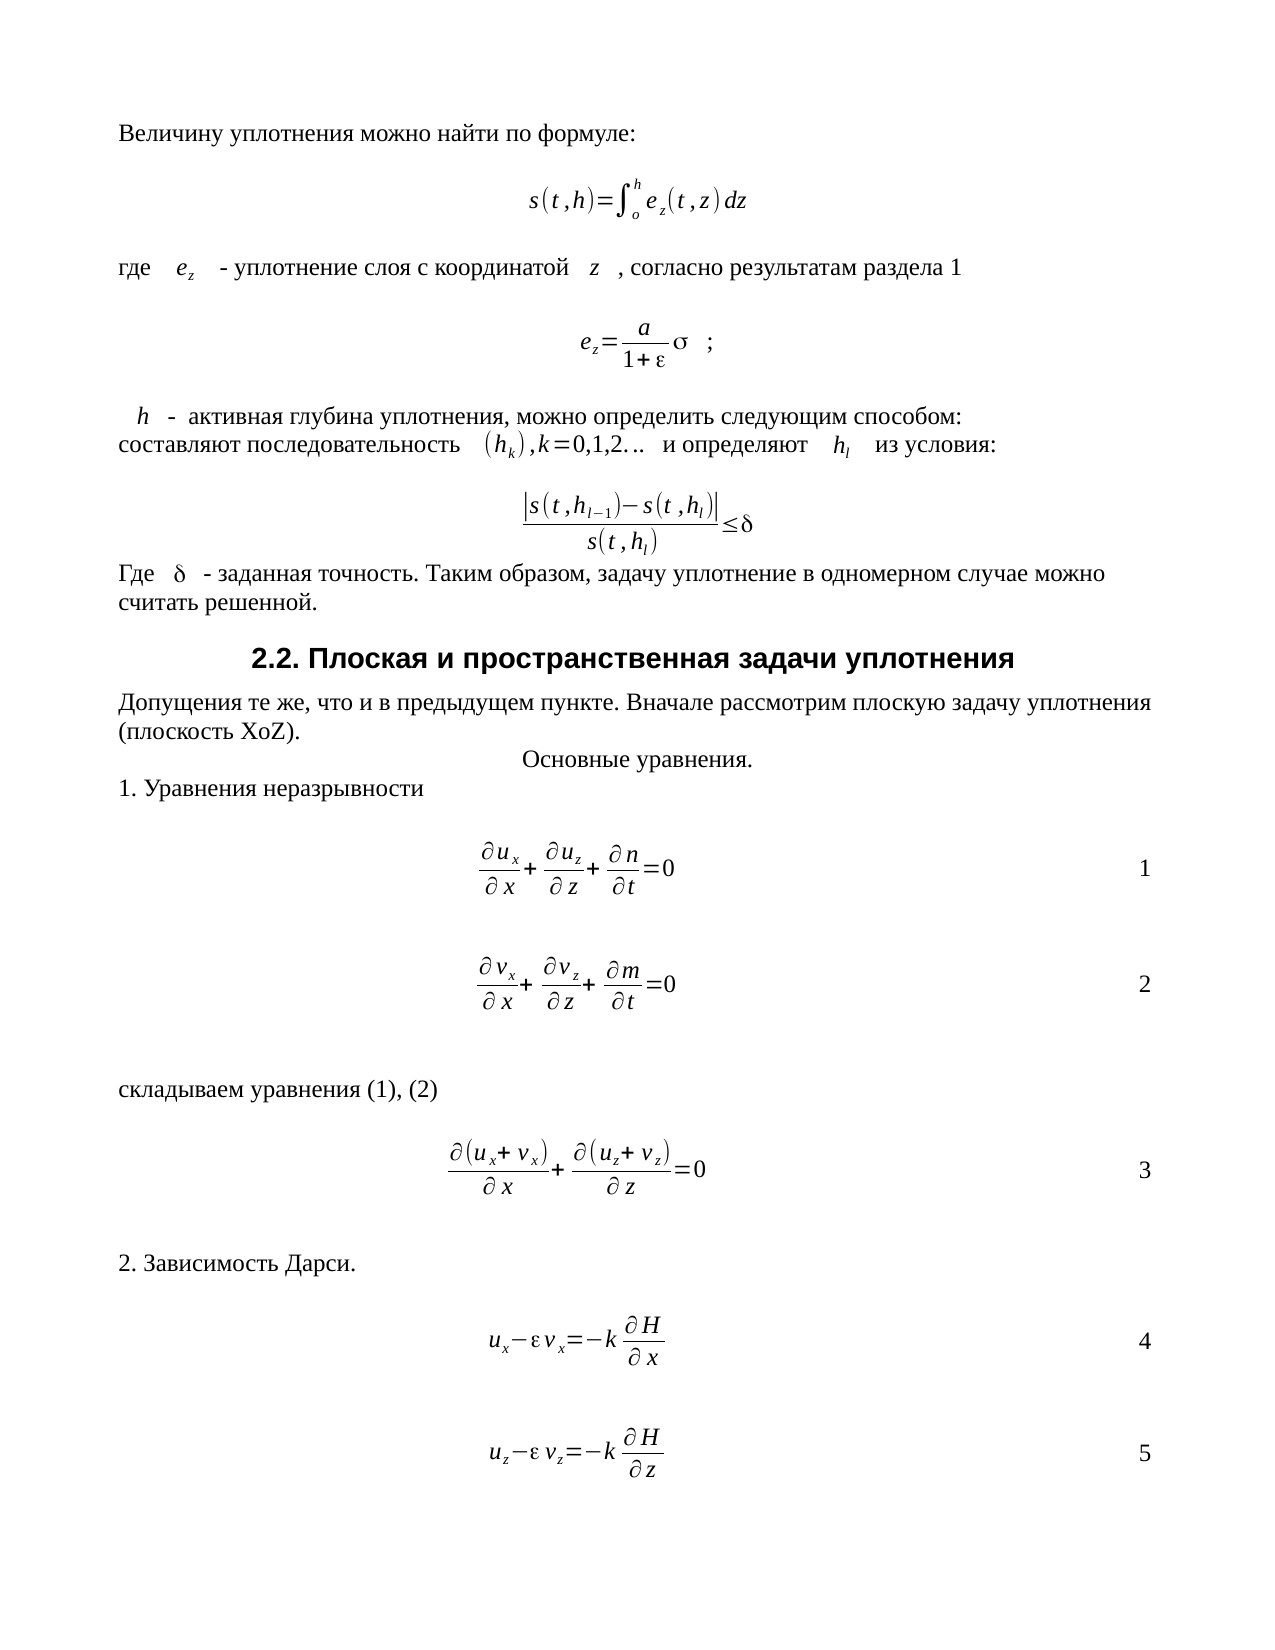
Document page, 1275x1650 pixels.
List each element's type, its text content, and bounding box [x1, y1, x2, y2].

text где - уплотнение слоя с координатой, согласно результатам раздела 1 [118, 252, 1157, 284]
text Допущения те же, что и в предыдущем пункте. Вначале рассмотрим плоскую задачу уплотнения (плоскость XoZ). [118, 687, 1157, 744]
text складываем уравнения (1), (2) [118, 1074, 1157, 1103]
text ; [118, 313, 1157, 372]
table_header [118, 1417, 1041, 1500]
table_header 4 [1041, 1305, 1157, 1388]
table_header 1 [1041, 831, 1157, 917]
table_header [118, 1305, 1041, 1388]
table_header [118, 946, 1041, 1033]
table_header [118, 1132, 1041, 1219]
table_header 2 [1041, 946, 1157, 1033]
text Где- заданная точность. Таким образом, задачу уплотнение в одномерном случае можно считать решенной. [118, 558, 1157, 616]
text Основные уравнения. [118, 744, 1157, 773]
text - активная глубина уплотнения, можно определить следующим способом: [118, 401, 1157, 429]
text 2. Зависимость Дарси. [118, 1248, 1157, 1277]
table_header 5 [1041, 1417, 1157, 1500]
text составляют последовательность и определяют из условия: [118, 429, 1157, 462]
text 1. Уравнения неразрывности [118, 773, 1157, 802]
text Величину уплотнения можно найти по формуле: [118, 118, 1157, 147]
table_header 3 [1041, 1132, 1157, 1219]
table_header [118, 831, 1041, 917]
subtitle 2.2. Плоская и пространственная задачи уплотнения [118, 641, 1157, 674]
